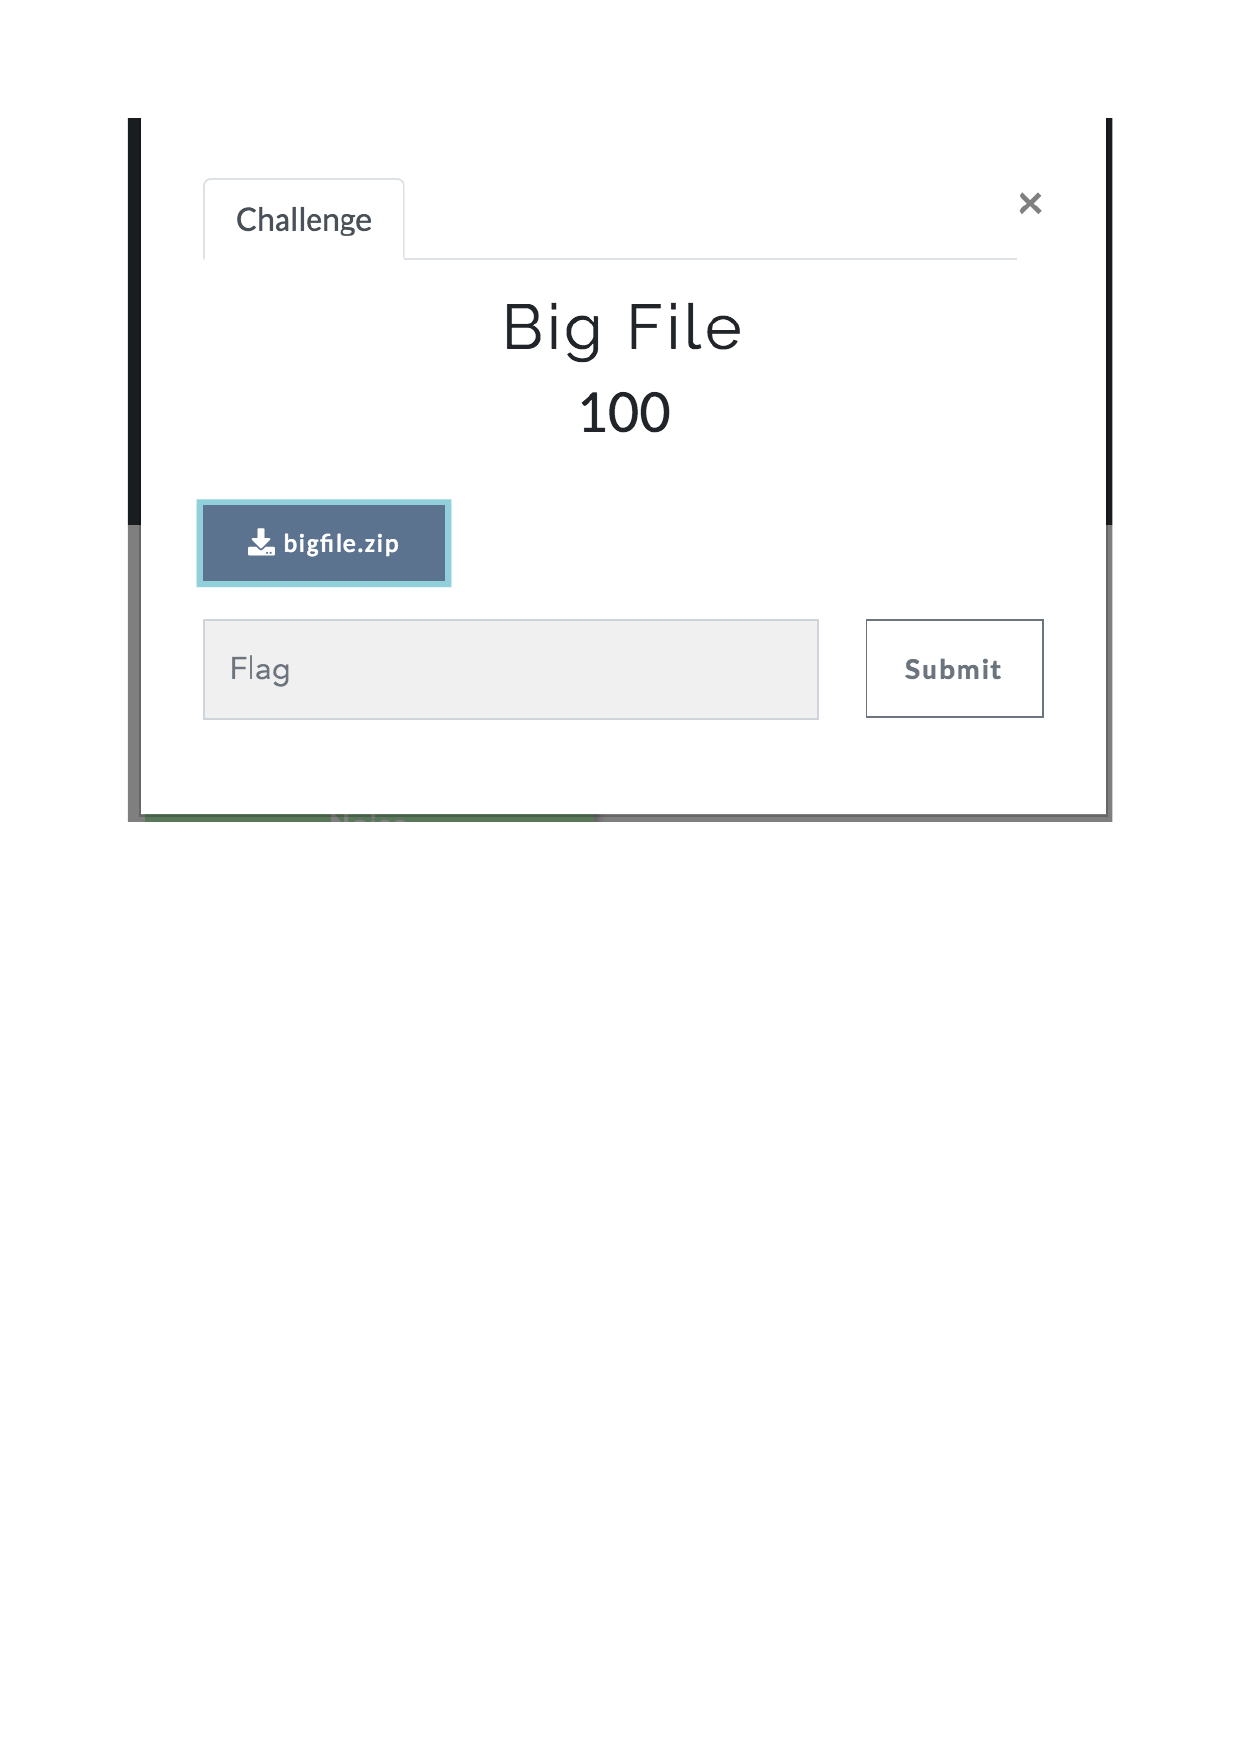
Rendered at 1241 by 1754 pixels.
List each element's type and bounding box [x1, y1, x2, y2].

picture [127, 118, 1113, 822]
